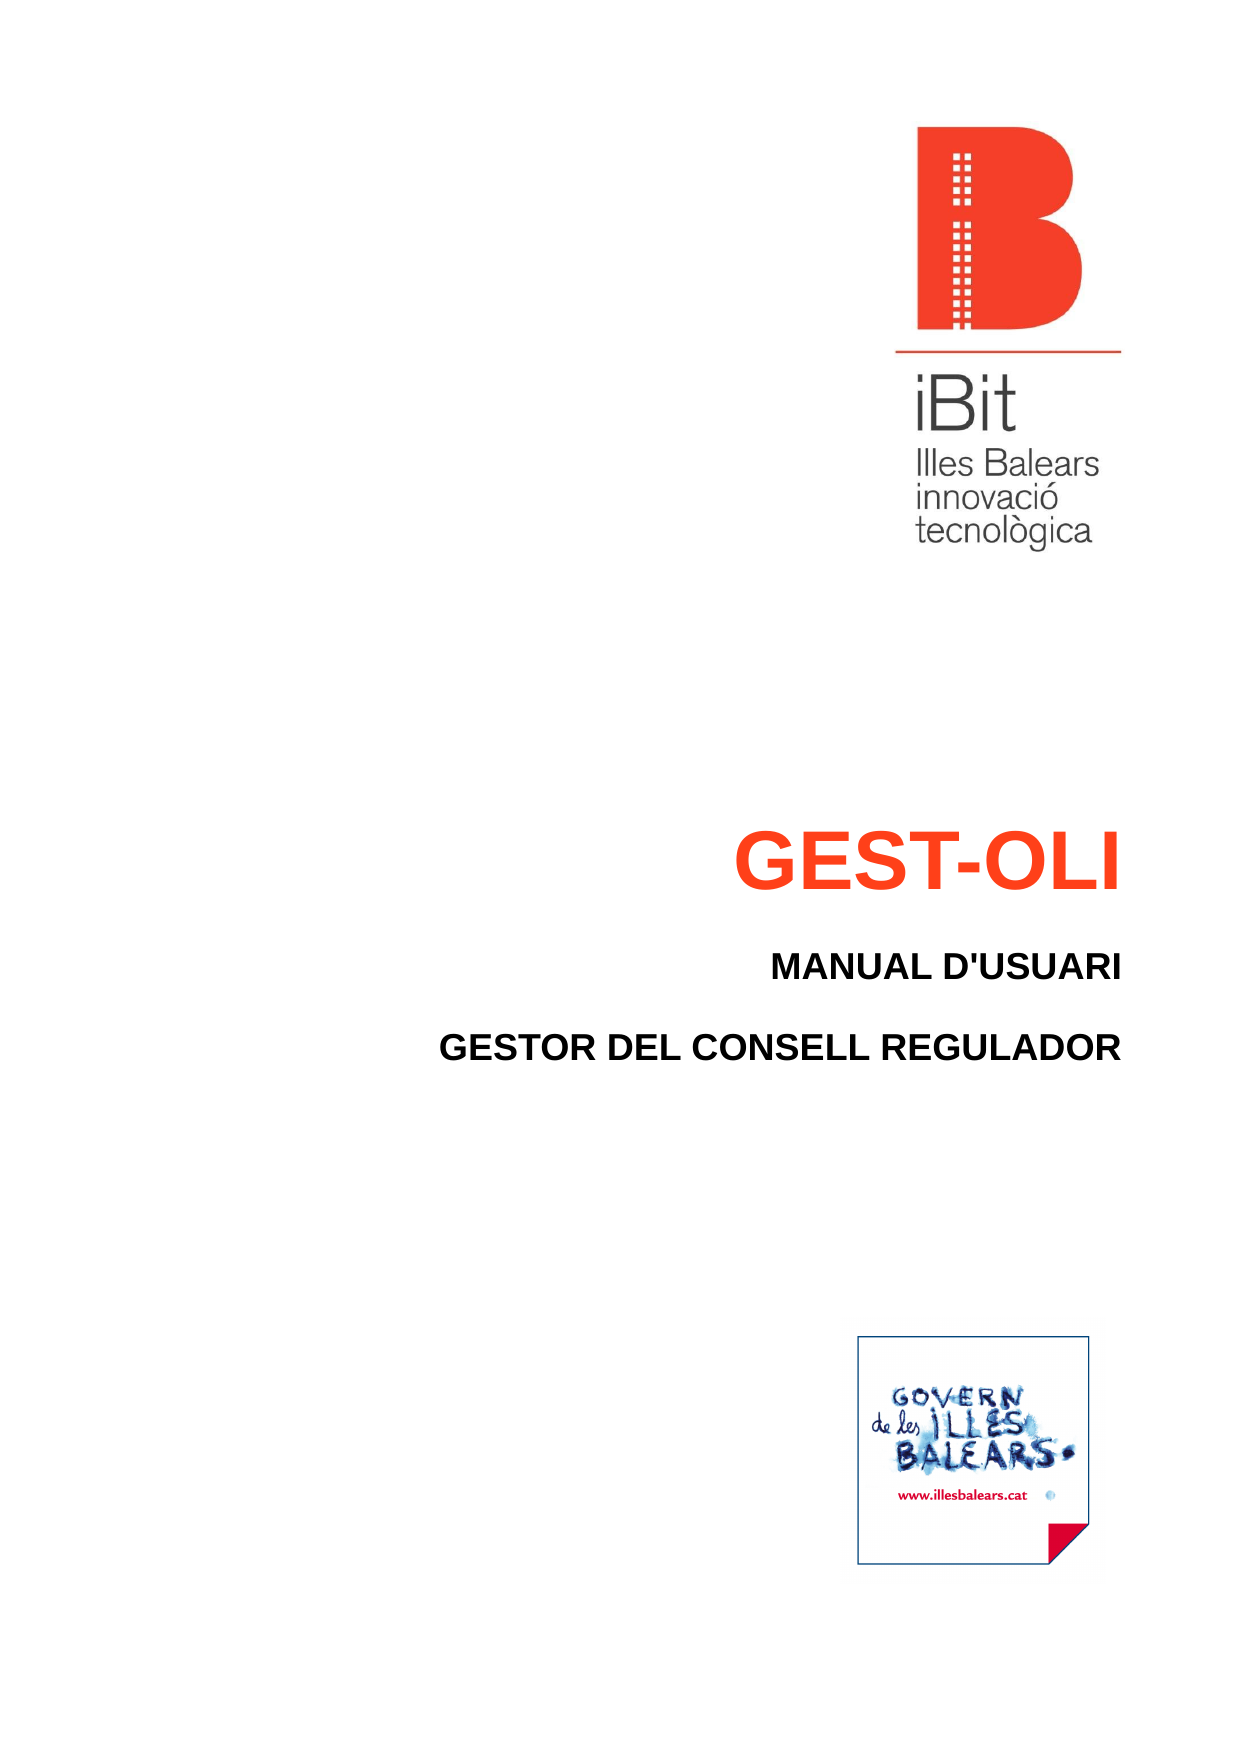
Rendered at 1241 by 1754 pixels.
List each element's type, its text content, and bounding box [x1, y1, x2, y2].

table_header [453, 1311, 787, 1627]
table_header [118, 1311, 453, 1627]
subtitle MANUAL D'USUARI [118, 944, 1122, 988]
title GEST-OLI [118, 811, 1122, 907]
picture [893, 121, 1125, 557]
table_header [788, 1311, 1122, 1627]
picture [840, 1317, 1107, 1584]
subtitle GESTOR DEL CONSELL REGULADOR [118, 1025, 1122, 1068]
